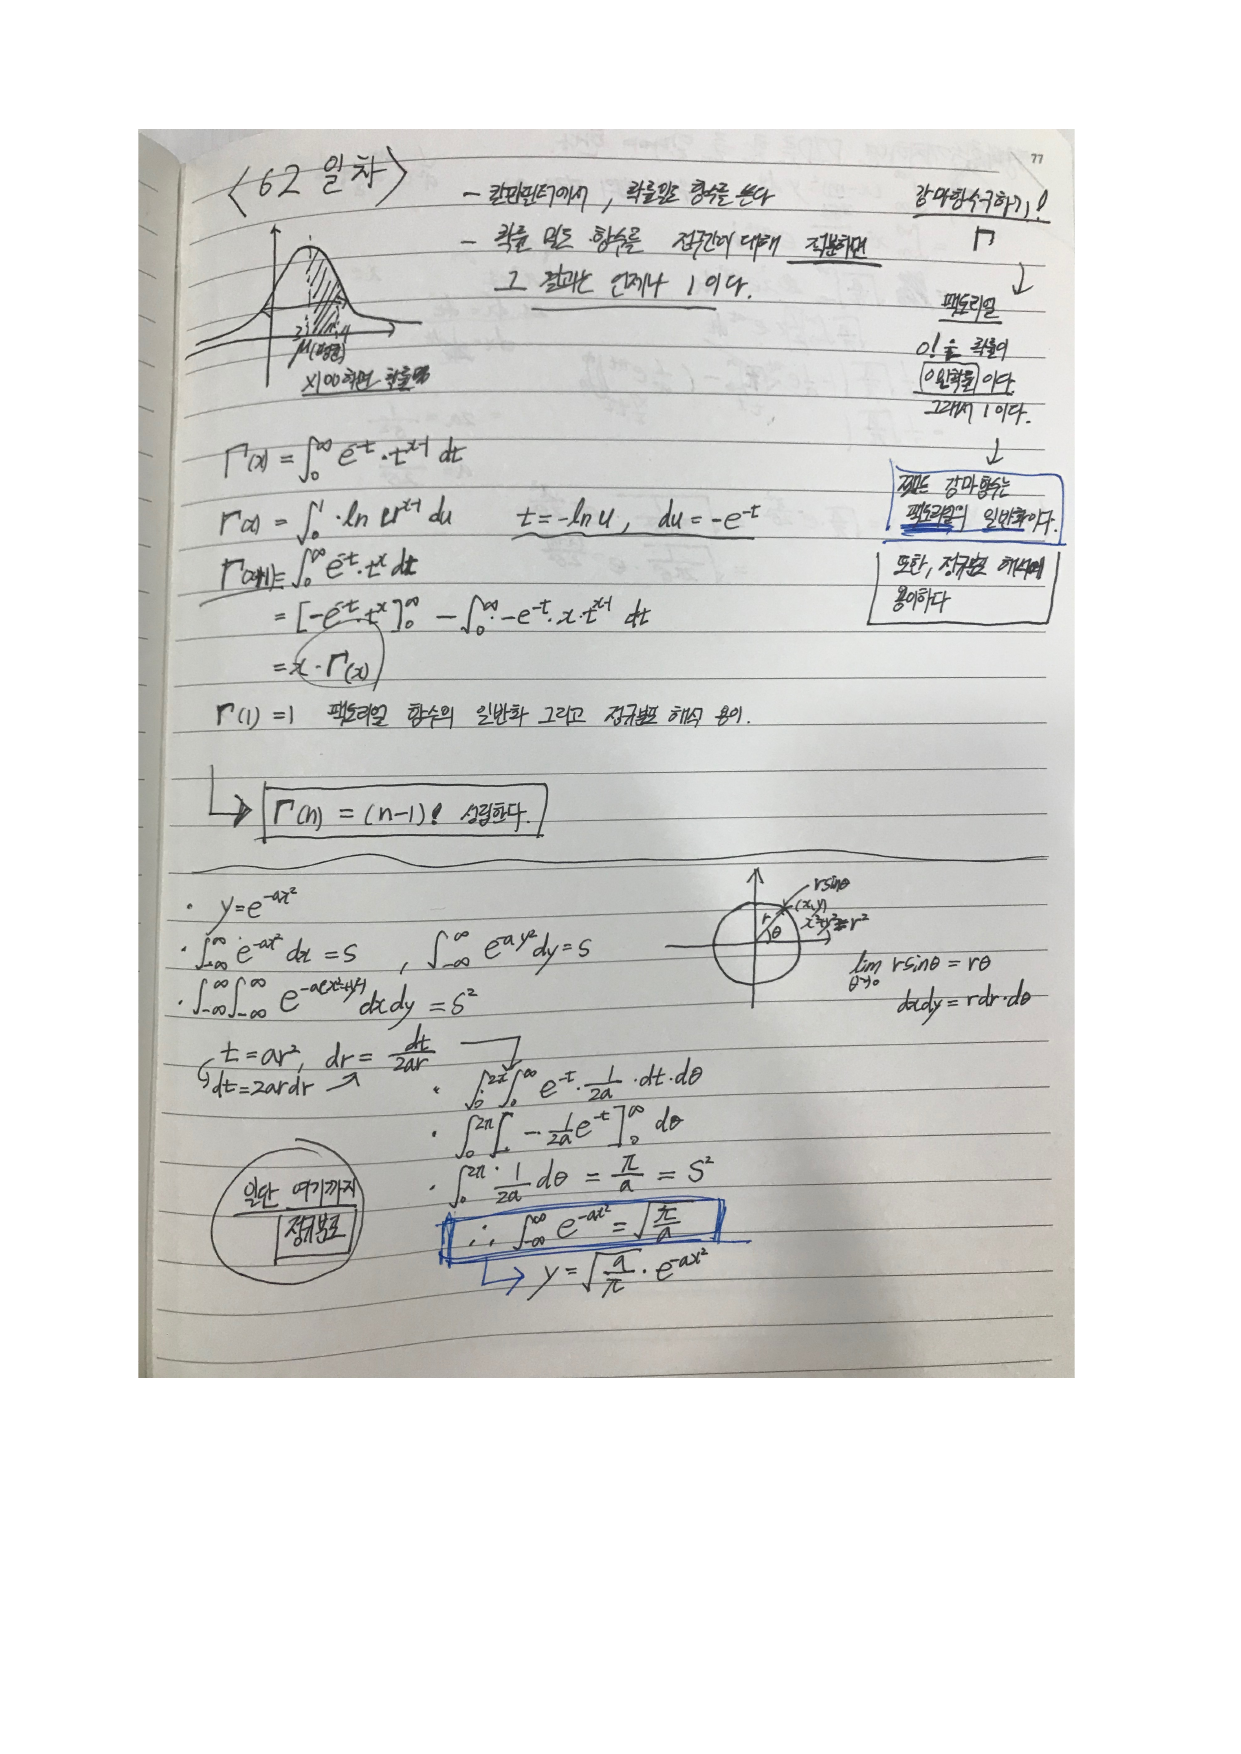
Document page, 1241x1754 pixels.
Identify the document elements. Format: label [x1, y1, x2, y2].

picture [138, 129, 1075, 1378]
